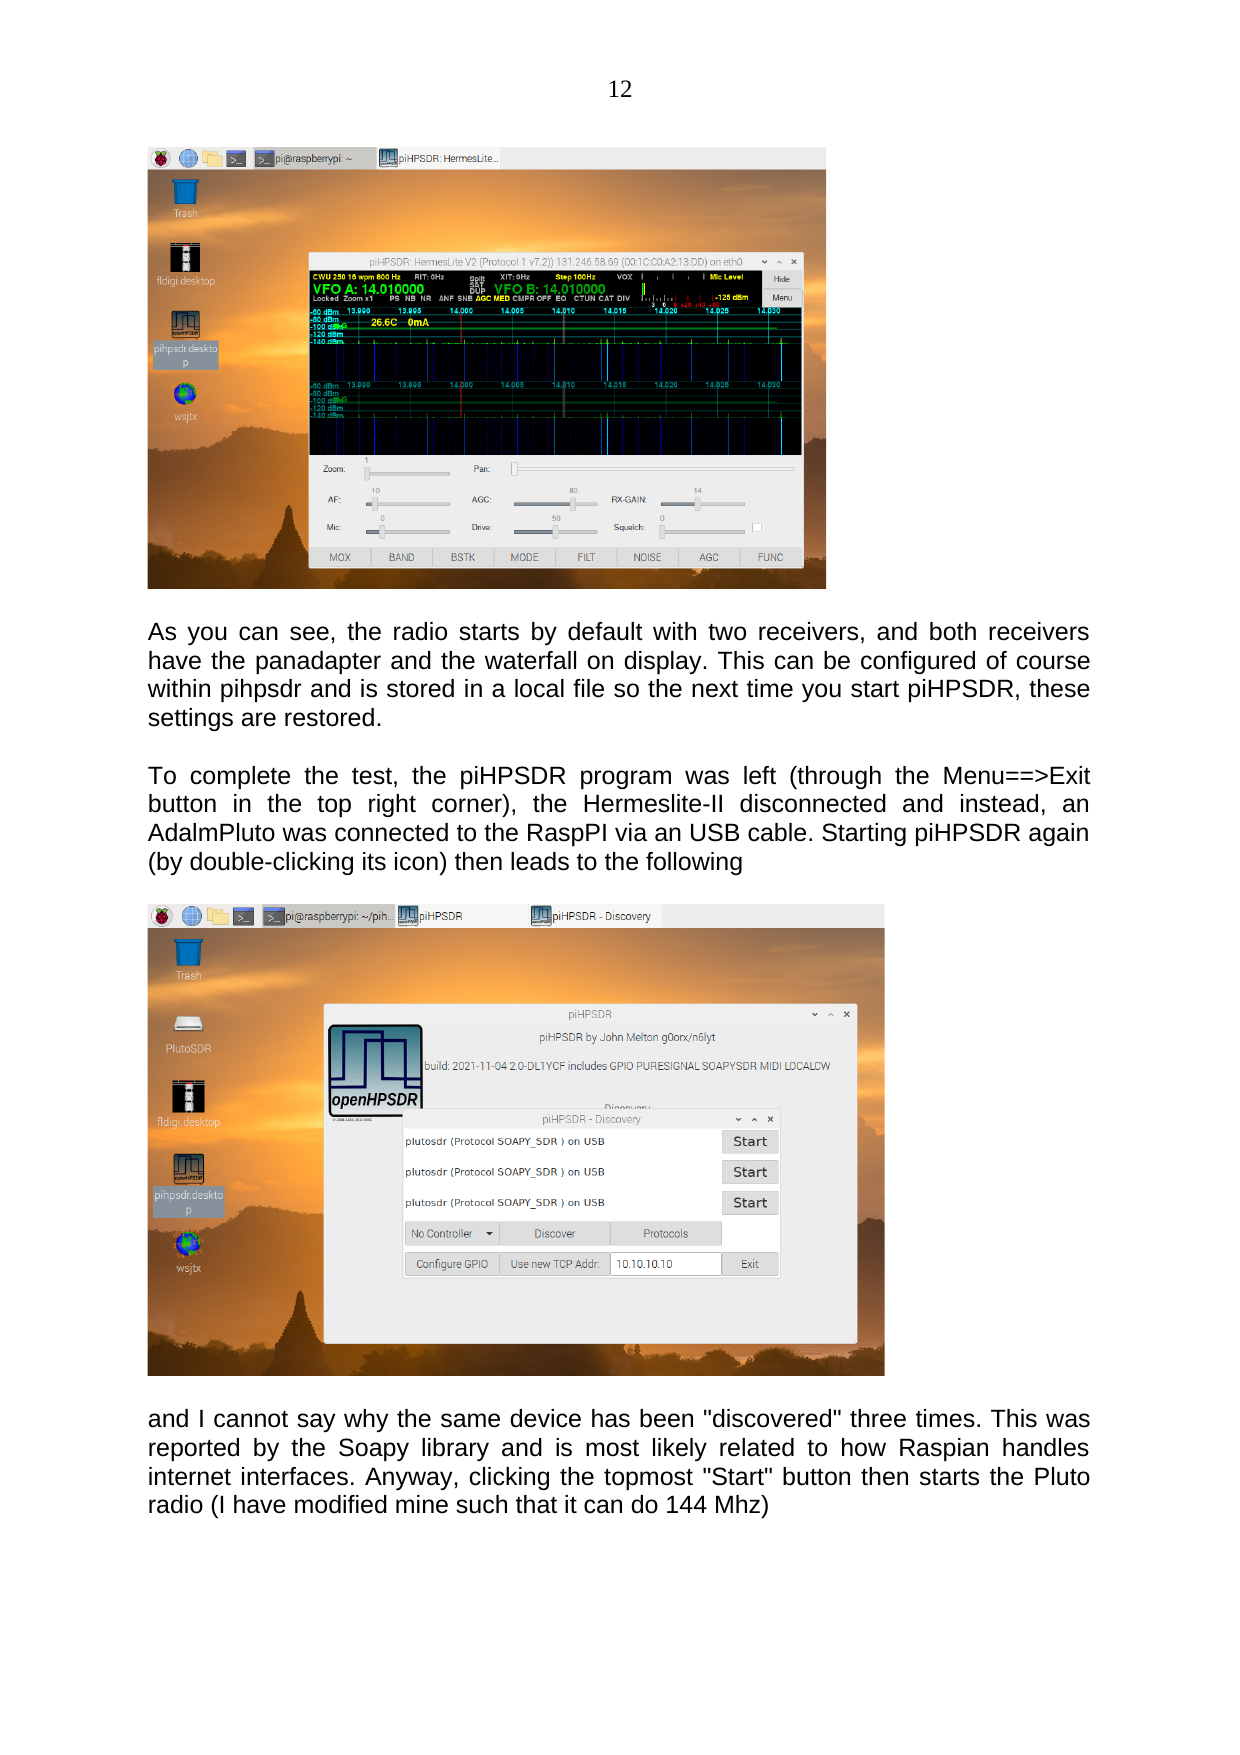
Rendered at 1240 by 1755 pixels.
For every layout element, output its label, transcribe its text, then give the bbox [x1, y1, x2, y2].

text To complete the test, the piHPSDR program was left (through the Menu==>Exit button in the top right corner), the Hermeslite-II disconnected and instead, an AdalmPluto was connected to the RaspPI via an USB cable. Starting piHPSDR again (by double-clicking its icon) then leads to the following [148, 761, 1092, 876]
text and I cannot say why the same device has been "discovered" three times. This was reported by the Soapy library and is most likely related to how Raspian handles internet interfaces. Anyway, clicking the topmost "Start" button then starts the Pluto radio (I have modified mine such that it can do 144 Mhz) [148, 1404, 1092, 1519]
text As you can see, the radio starts by default with two receivers, and both receivers have the panadapter and the waterfall on display. This can be configured of course within pihpsdr and is stored in a local file so the next time you start piHPSDR, these settings are restored. [148, 617, 1092, 732]
